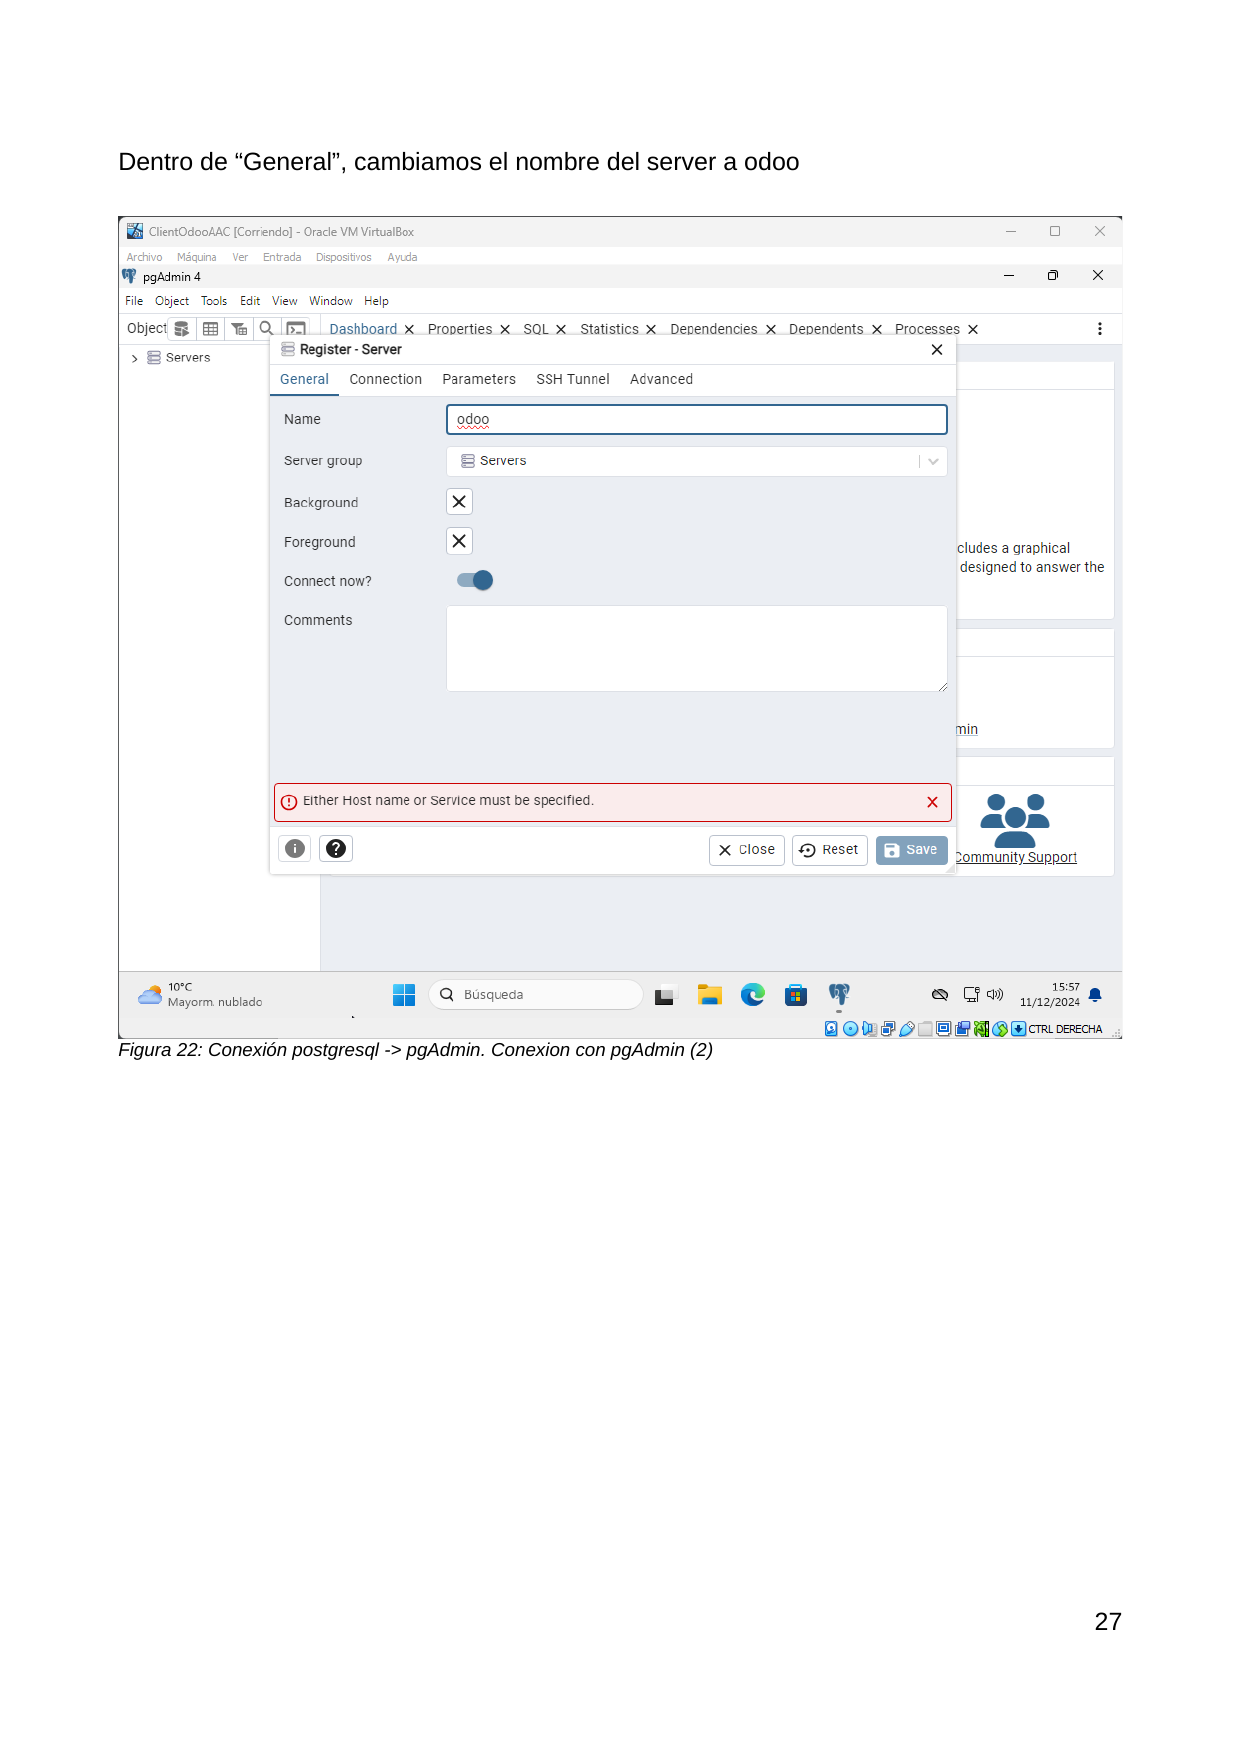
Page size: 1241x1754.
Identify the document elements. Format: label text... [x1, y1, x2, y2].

text Dentro de “General”, cambiamos el nombre del server a odoo [118, 147, 1122, 176]
picture [118, 216, 1123, 1039]
text Figura 22: Conexión postgresql -> pgAdmin. Conexion con pgAdmin (2) [118, 1039, 1122, 1060]
